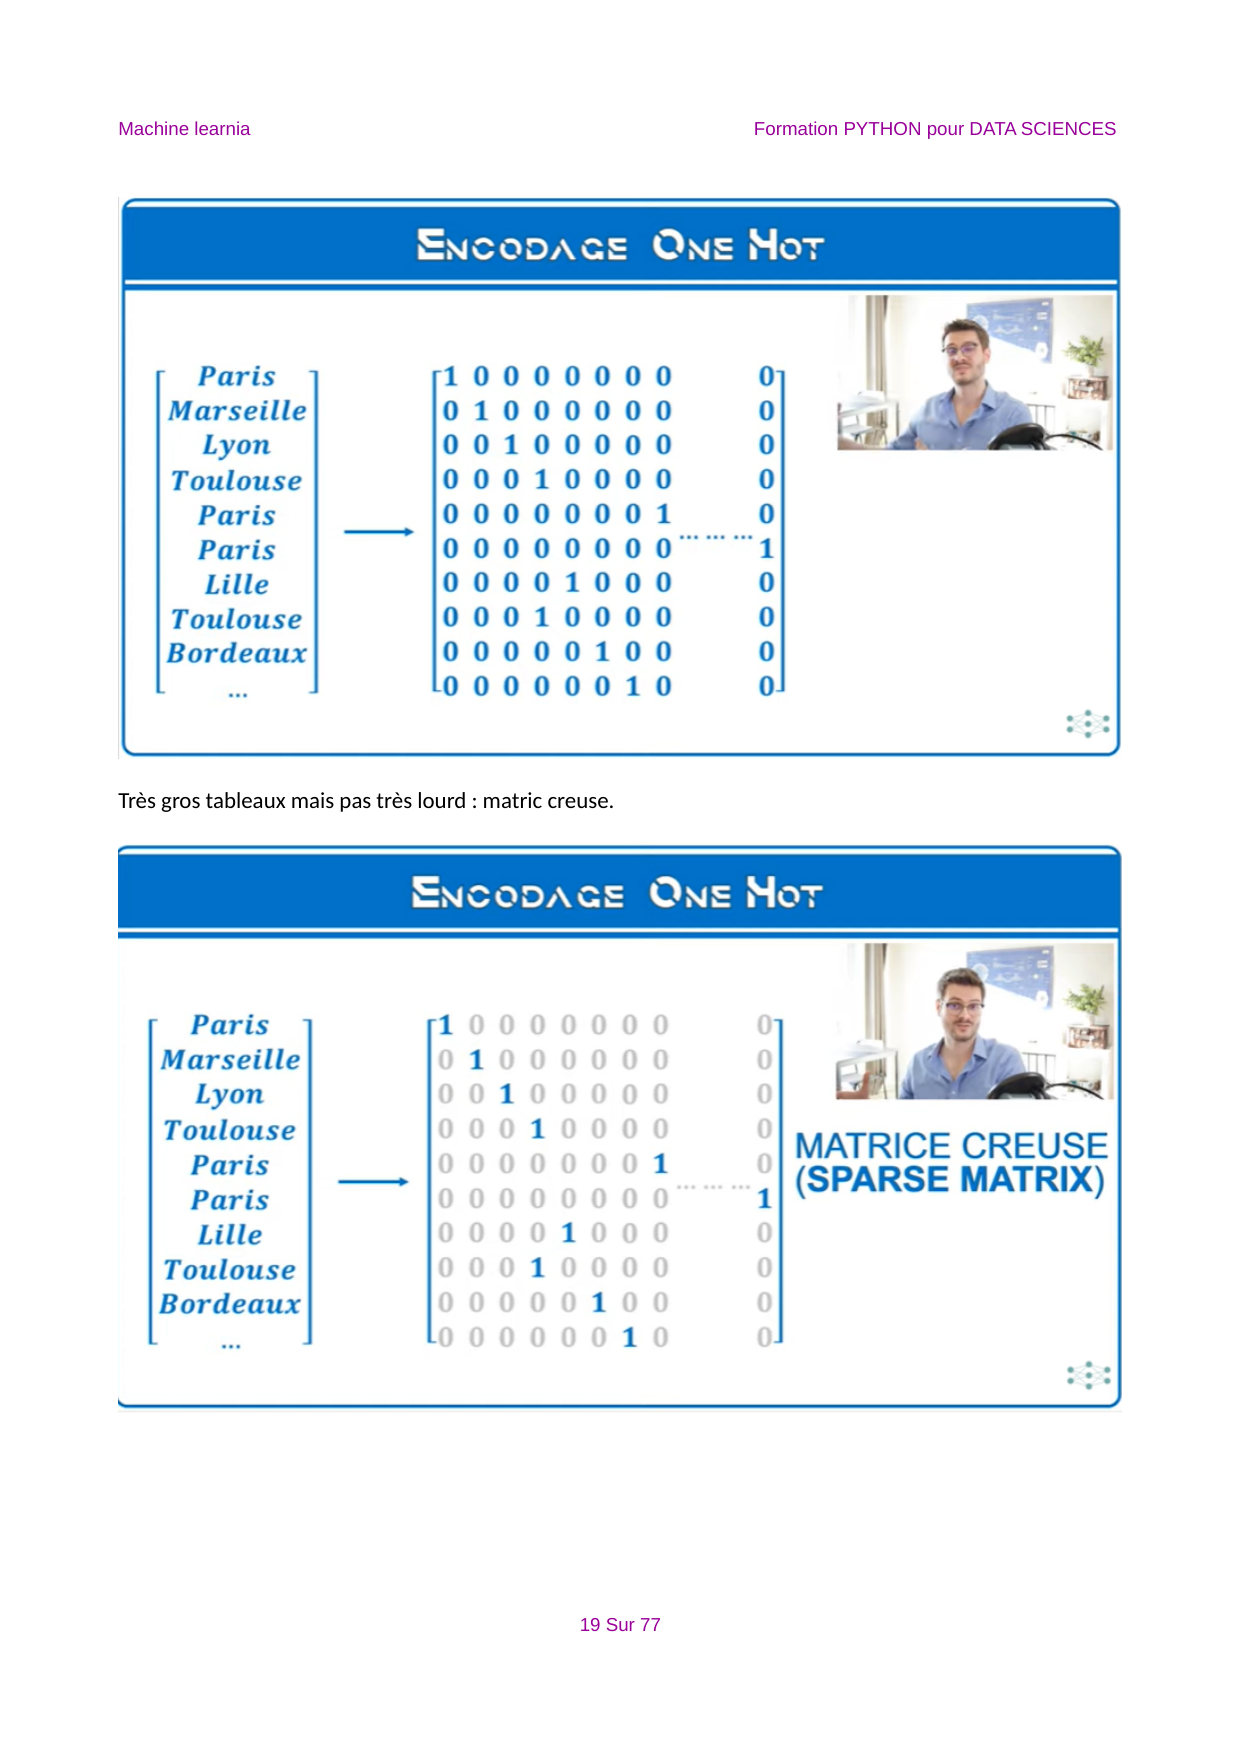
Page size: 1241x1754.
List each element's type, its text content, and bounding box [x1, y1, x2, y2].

picture [118, 197, 1122, 759]
text Très gros tableaux mais pas très lourd : matric creuse. [118, 786, 1122, 814]
picture [118, 842, 1122, 1413]
